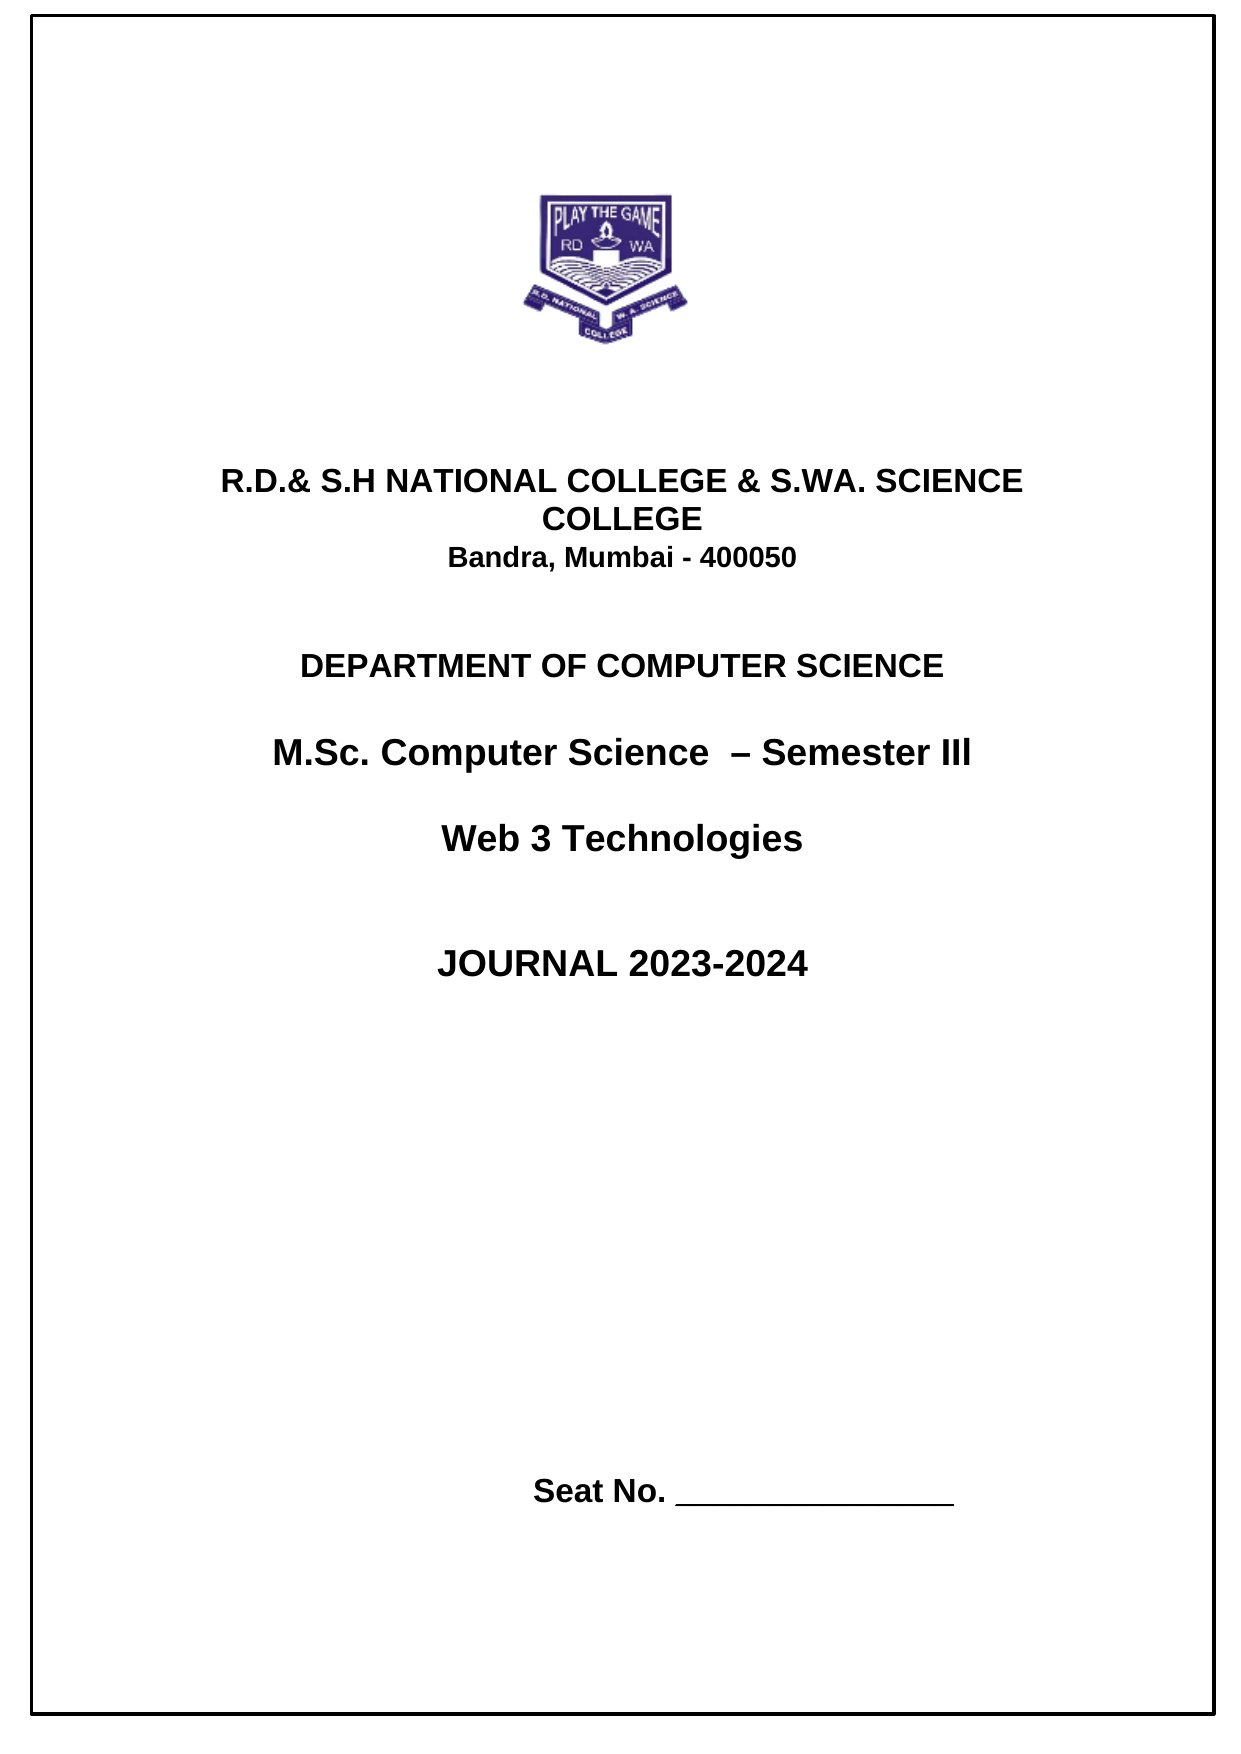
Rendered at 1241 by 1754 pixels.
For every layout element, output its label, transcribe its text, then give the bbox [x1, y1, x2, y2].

text JOURNAL 2023-2024 [150, 941, 1094, 984]
text M.Sc. Computer Science – Semester IIl [150, 730, 1094, 773]
text Web 3 Technologies [150, 816, 1094, 859]
text DEPARTMENT OF COMPUTER SCIENCE [150, 646, 1094, 684]
text R.D.& S.H NATIONAL COLLEGE & S.WA. SCIENCE COLLEGE [150, 461, 1094, 538]
text Seat No. _______________ [392, 1471, 1094, 1509]
picture [518, 180, 697, 357]
text Bandra, Mumbai - 400050 [150, 540, 1094, 573]
